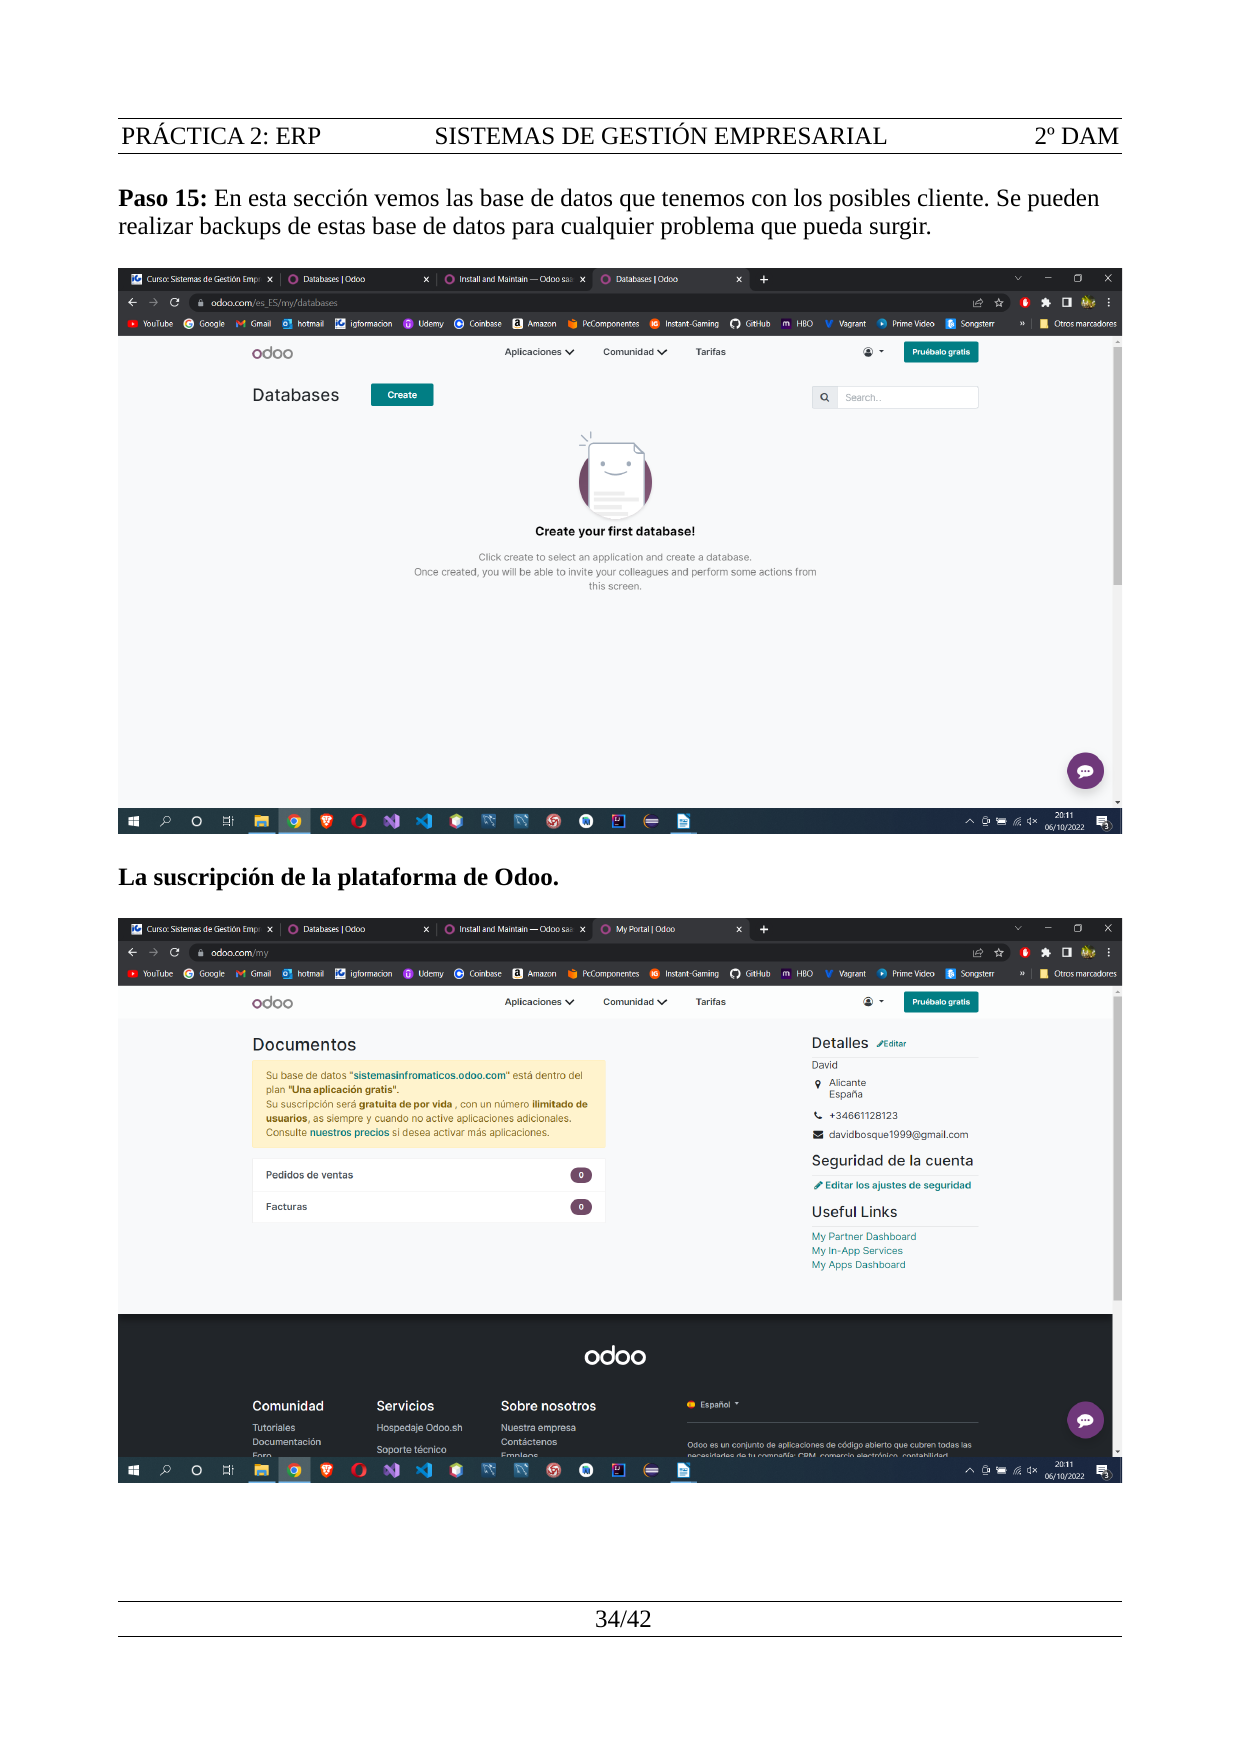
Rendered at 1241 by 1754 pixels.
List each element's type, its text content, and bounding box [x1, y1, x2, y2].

text La suscripción de la plataforma de Odoo. [118, 862, 1122, 891]
picture [118, 918, 1123, 1483]
picture [118, 268, 1123, 834]
text Paso 15: En esta sección vemos las base de datos que tenemos con los posibles cliente. Se pueden realizar backups de estas base de datos para cualquier problema que pueda surgir. [118, 183, 1122, 240]
